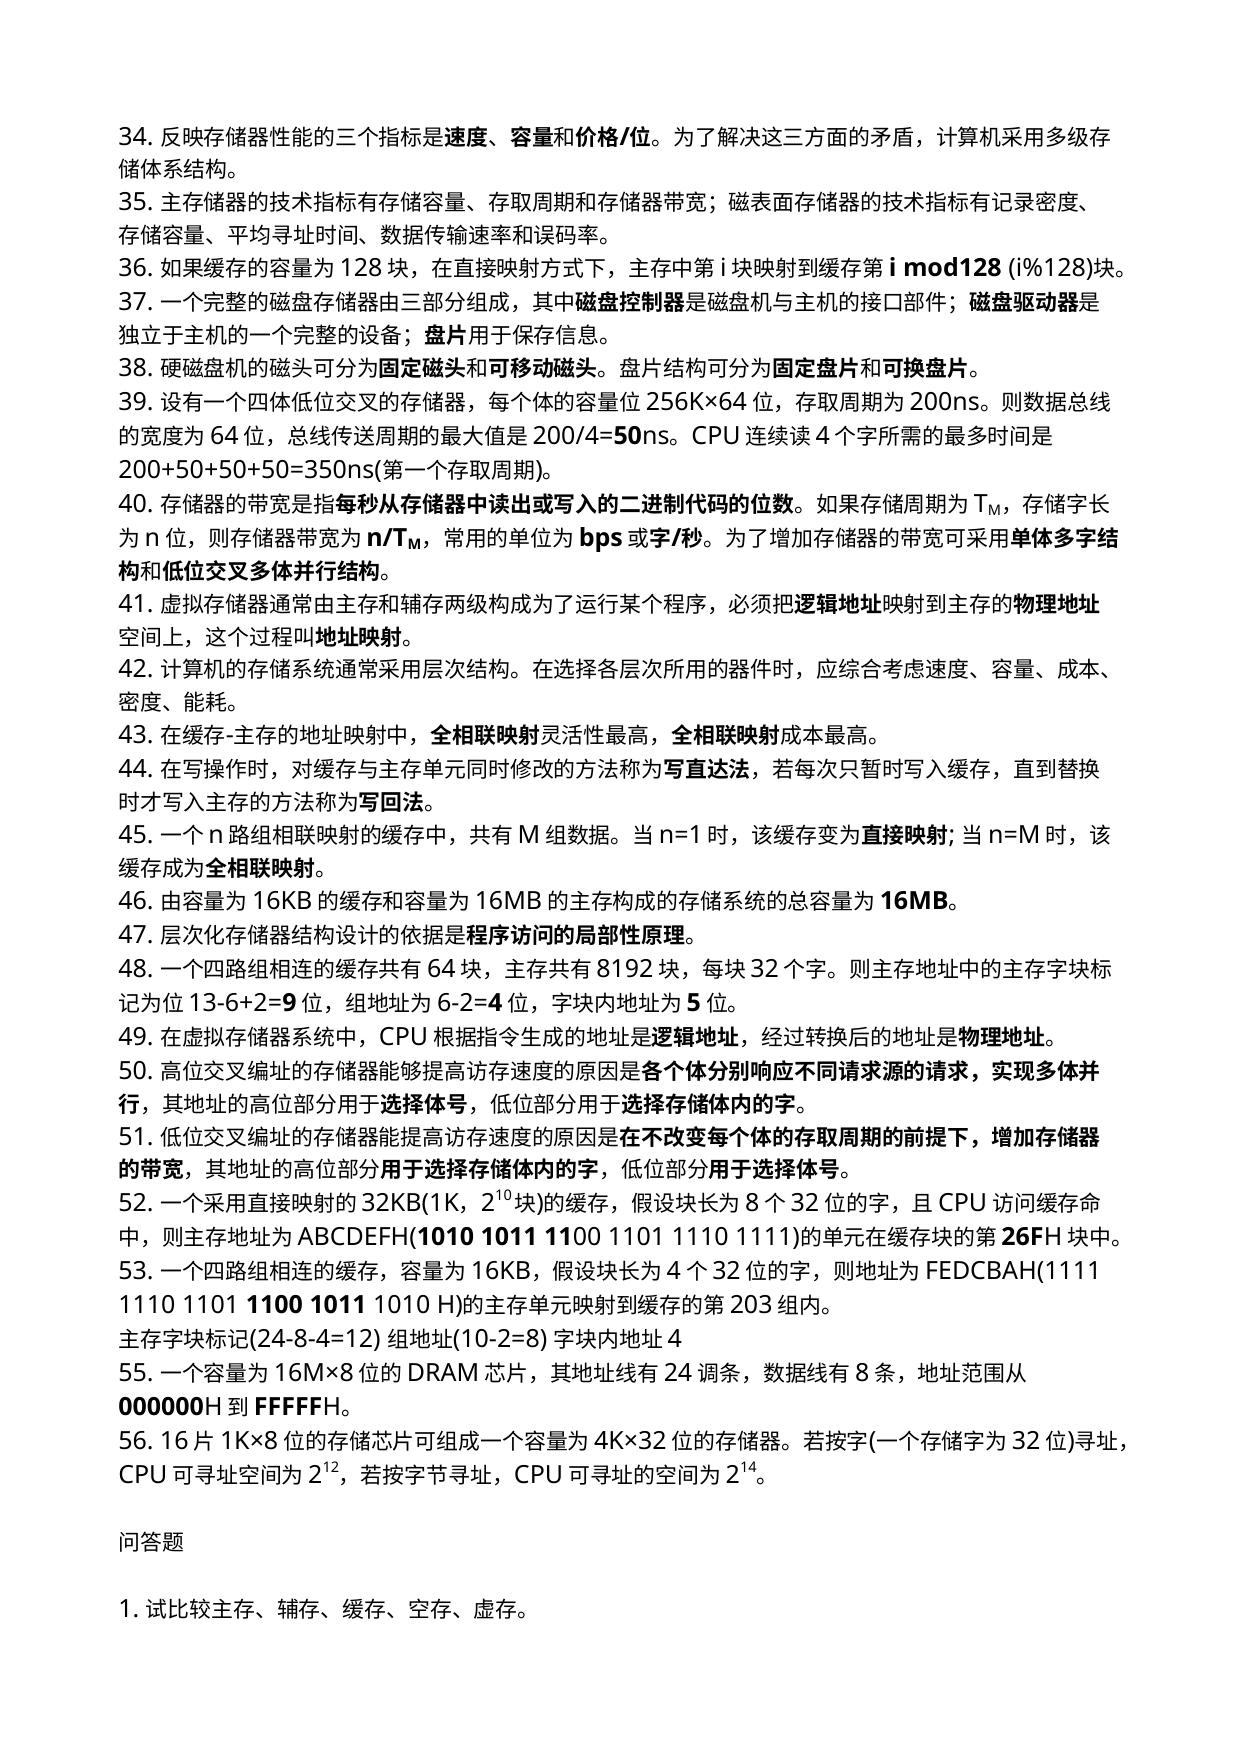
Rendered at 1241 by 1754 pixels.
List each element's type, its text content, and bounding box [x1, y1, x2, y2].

text 40. 存储器的带宽是指每秒从存储器中读出或写入的二进制代码的位数。如果存储周期为TM，存储字长为n位，则存储器带宽为n/TM，常用的单位为bps或字/秒。为了增加存储器的带宽可采用单体多字结构和低位交叉多体并行结构。 [118, 486, 1122, 585]
text 36. 如果缓存的容量为128块，在直接映射方式下，主存中第i块映射到缓存第i mod128 (i%128)块。 [118, 249, 1122, 284]
text 44. 在写操作时，对缓存与主存单元同时修改的方法称为写直达法，若每次只暂时写入缓存，直到替换时才写入主存的方法称为写回法。 [118, 751, 1122, 817]
text 42. 计算机的存储系统通常采用层次结构。在选择各层次所用的器件时，应综合考虑速度、容量、成本、密度、能耗。 [118, 651, 1122, 717]
text 49. 在虚拟存储器系统中，CPU根据指令生成的地址是逻辑地址，经过转换后的地址是物理地址。 [118, 1019, 1122, 1053]
text 46. 由容量为16KB的缓存和容量为16MB的主存构成的存储系统的总容量为16MB。 [118, 882, 1122, 916]
text 39. 设有一个四体低位交叉的存储器，每个体的容量位256K×64位，存取周期为200ns。则数据总线的宽度为64位，总线传送周期的最大值是200/4=50ns。CPU连续读4个字所需的最多时间是200+50+50+50=350ns(第一个存取周期)。 [118, 383, 1122, 486]
text 48. 一个四路组相连的缓存共有64块，主存共有8192块，每块32个字。则主存地址中的主存字块标记为位13-6+2=9位，组地址为6-2=4位，字块内地址为5位。 [118, 951, 1122, 1019]
text 55. 一个容量为16M×8位的DRAM芯片，其地址线有24调条，数据线有8条，地址范围从000000H到FFFFFH。 [118, 1354, 1122, 1423]
text 51. 低位交叉编址的存储器能提高访存速度的原因是在不改变每个体的存取周期的前提下，增加存储器的带宽，其地址的高位部分用于选择存储体内的字，低位部分用于选择体号。 [118, 1118, 1122, 1184]
text 50. 高位交叉编址的存储器能够提高访存速度的原因是各个体分别响应不同请求源的请求，实现多体并行，其地址的高位部分用于选择体号，低位部分用于选择存储体内的字。 [118, 1053, 1122, 1118]
text 47. 层次化存储器结构设计的依据是程序访问的局部性原理。 [118, 916, 1122, 951]
text 1. 试比较主存、辅存、缓存、空存、虚存。 [118, 1591, 1122, 1624]
text 56. 16片1K×8位的存储芯片可组成一个容量为4K×32位的存储器。若按字(一个存储字为32位)寻址，CPU可寻址空间为212，若按字节寻址，CPU可寻址的空间为214。 [118, 1423, 1122, 1491]
text 52. 一个采用直接映射的32KB(1K，210块)的缓存，假设块长为8个32位的字，且CPU访问缓存命中，则主存地址为ABCDEFH(1010 1011 1100 1101 1110 1111)的单元在缓存块的第26FH块中。 [118, 1184, 1122, 1252]
text 37. 一个完整的磁盘存储器由三部分组成，其中磁盘控制器是磁盘机与主机的接口部件；磁盘驱动器是独立于主机的一个完整的设备；盘片用于保存信息。 [118, 284, 1122, 349]
text 34. 反映存储器性能的三个指标是速度、容量和价格/位。为了解决这三方面的矛盾，计算机采用多级存储体系结构。 [118, 118, 1122, 184]
text 38. 硬磁盘机的磁头可分为固定磁头和可移动磁头。盘片结构可分为固定盘片和可换盘片。 [118, 349, 1122, 383]
text 35. 主存储器的技术指标有存储容量、存取周期和存储器带宽；磁表面存储器的技术指标有记录密度、存储容量、平均寻址时间、数据传输速率和误码率。 [118, 184, 1122, 249]
text 问答题 [118, 1525, 1122, 1556]
text 41. 虚拟存储器通常由主存和辅存两级构成为了运行某个程序，必须把逻辑地址映射到主存的物理地址空间上，这个过程叫地址映射。 [118, 585, 1122, 651]
text 45. 一个n路组相联映射的缓存中，共有M组数据。当n=1时，该缓存变为直接映射; 当n=M时，该缓存成为全相联映射。 [118, 817, 1122, 882]
text 43. 在缓存-主存的地址映射中，全相联映射灵活性最高，全相联映射成本最高。 [118, 717, 1122, 751]
text 主存字块标记(24-8-4=12) 组地址(10-2=8) 字块内地址4 [118, 1320, 1122, 1354]
text 53. 一个四路组相连的缓存，容量为16KB，假设块长为4个32位的字，则地址为FEDCBAH(1111 1110 1101 1100 1011 1010 H)的主存单元映射到缓存的第203组内。 [118, 1252, 1122, 1320]
